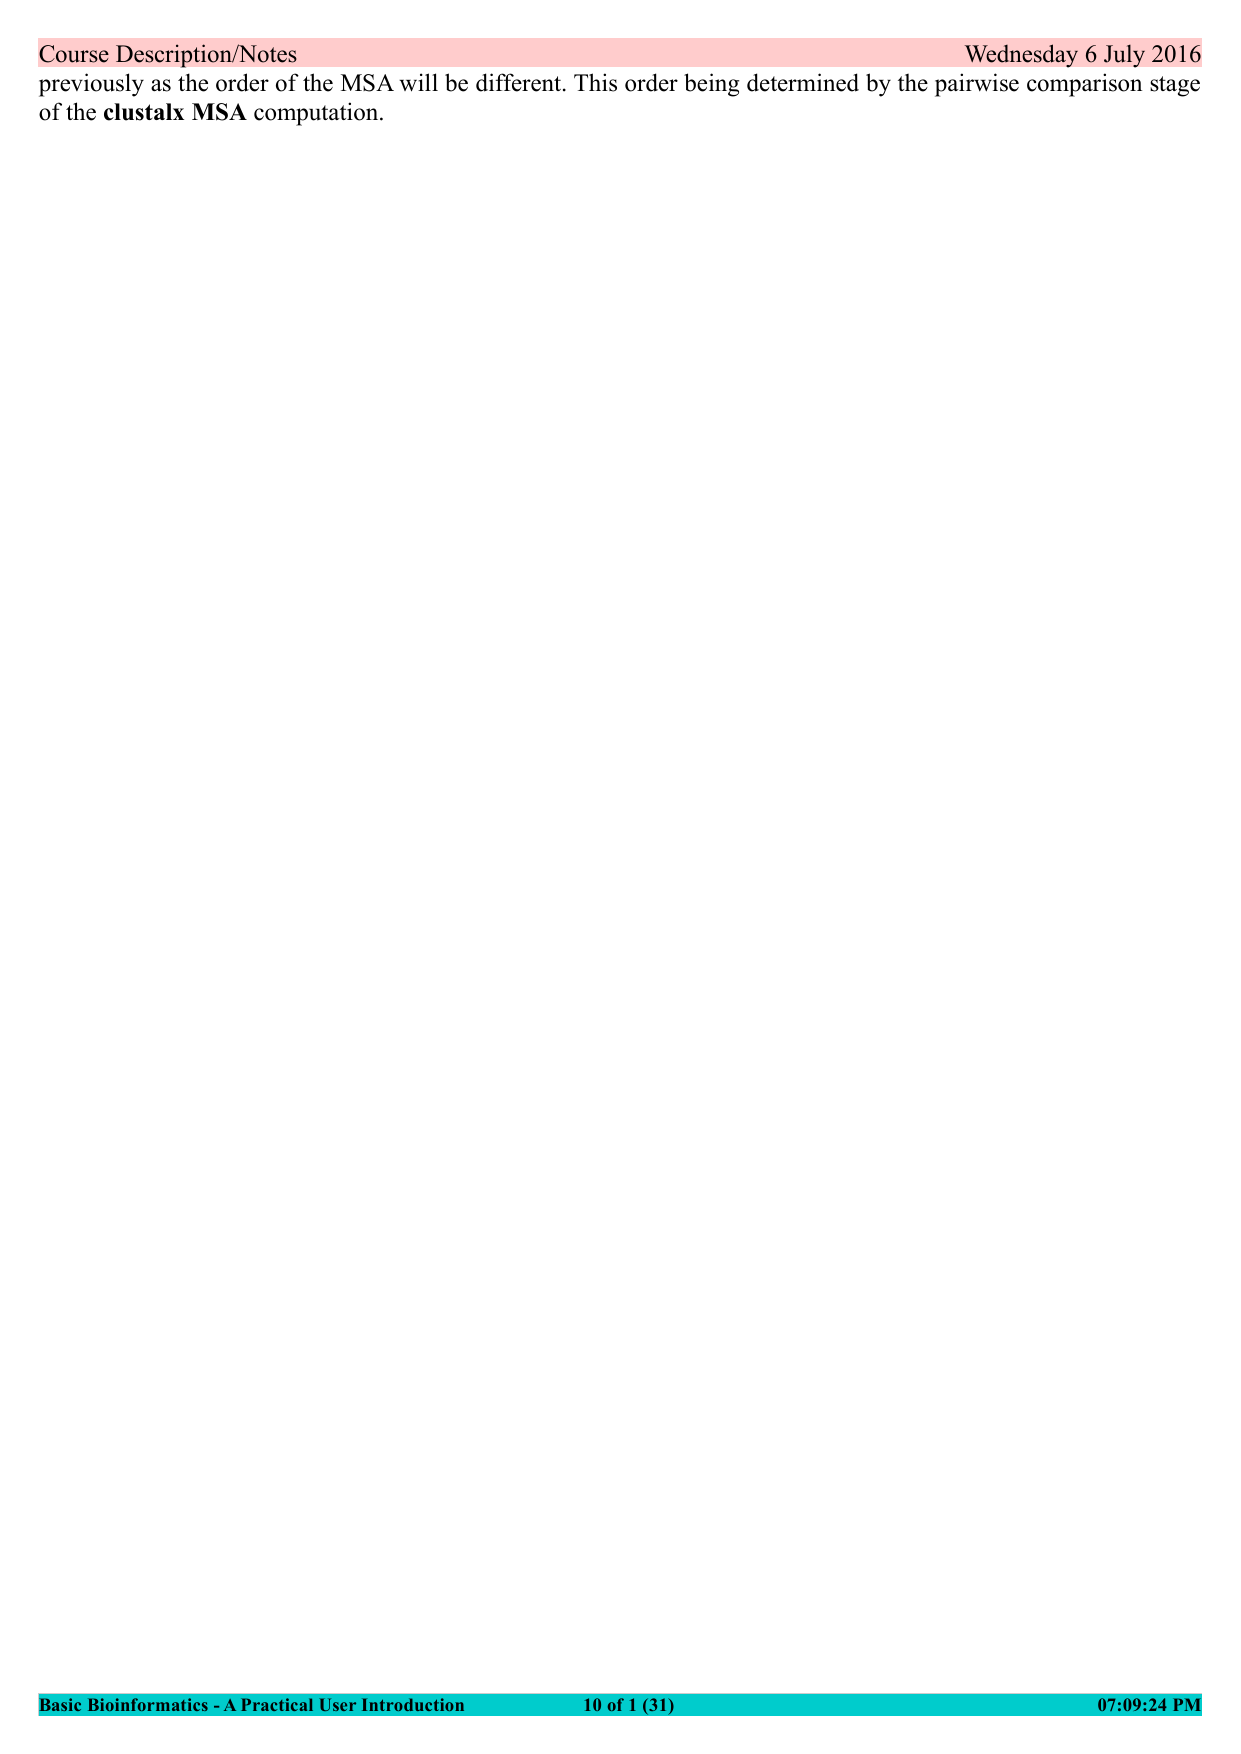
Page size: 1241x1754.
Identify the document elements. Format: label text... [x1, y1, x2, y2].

text previously as the order of the MSA will be different. This order being determined by the pairwise comparison stage of the clustalx MSA computation. [38, 67, 1202, 126]
